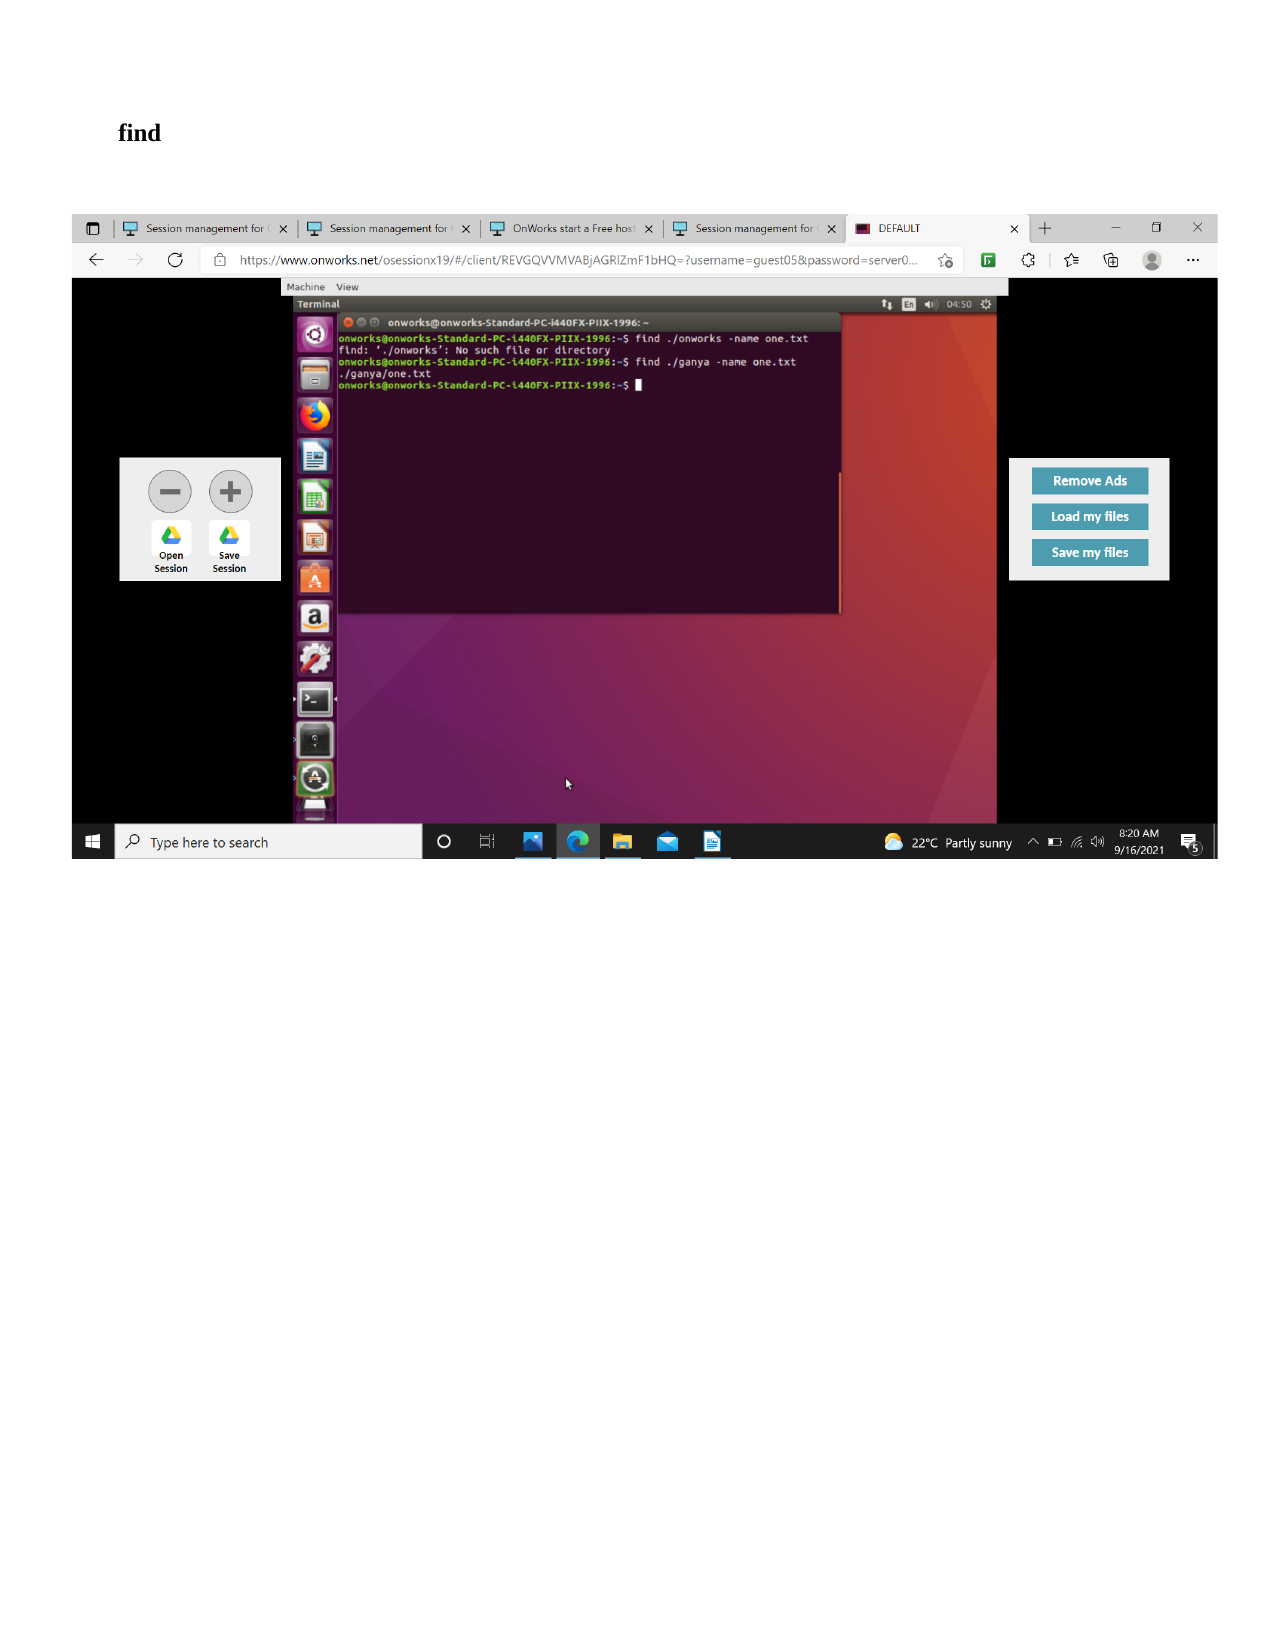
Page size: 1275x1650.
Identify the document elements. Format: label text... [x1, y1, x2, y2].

text find [118, 118, 1157, 147]
picture [71, 214, 1218, 859]
